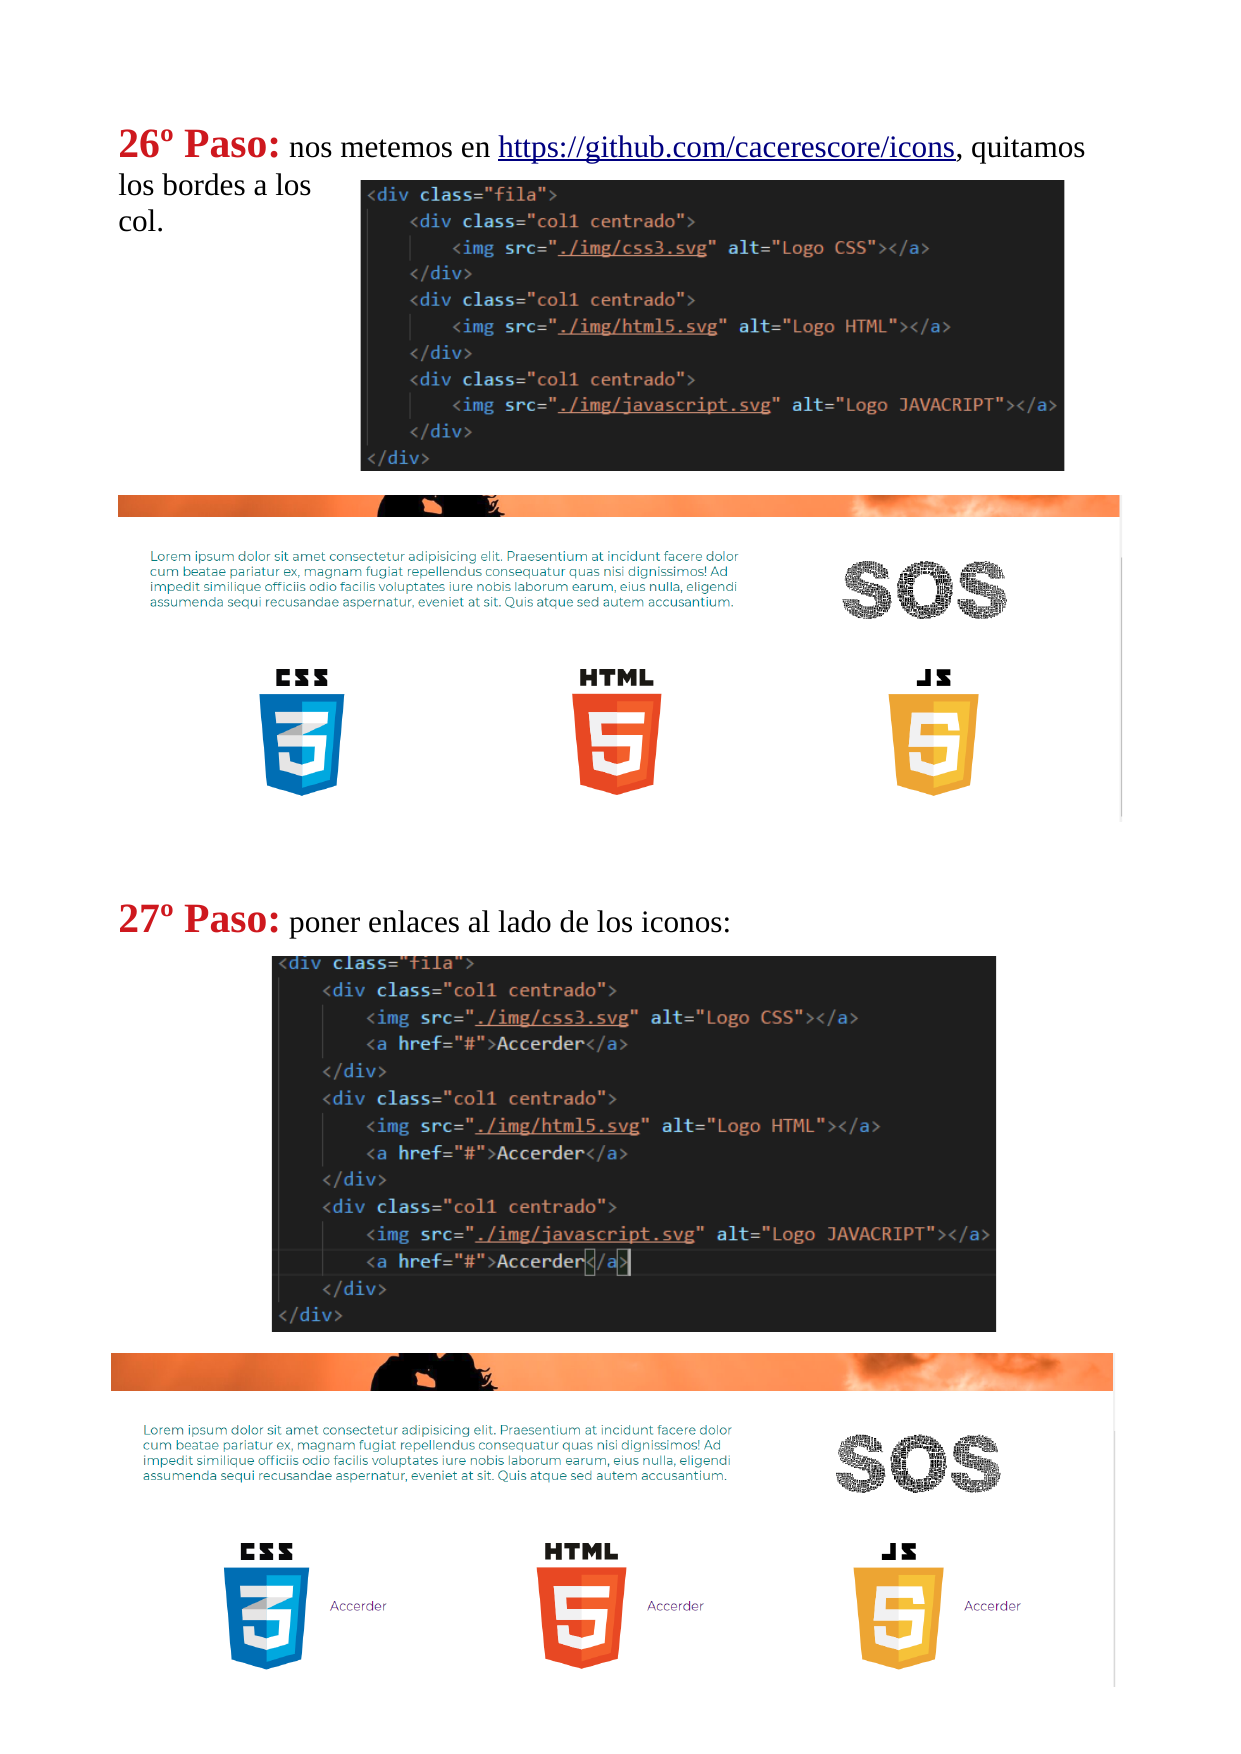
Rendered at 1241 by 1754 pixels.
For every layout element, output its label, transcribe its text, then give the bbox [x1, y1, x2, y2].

picture [118, 495, 1123, 822]
text 27º Paso: poner enlaces al lado de los iconos: [118, 894, 1122, 942]
picture [360, 180, 1065, 471]
text 26º Paso: nos metemos en https://github.com/cacerescore/icons, quitamos los bordes a los col. [118, 118, 1122, 238]
picture [271, 956, 997, 1332]
picture [111, 1353, 1116, 1687]
